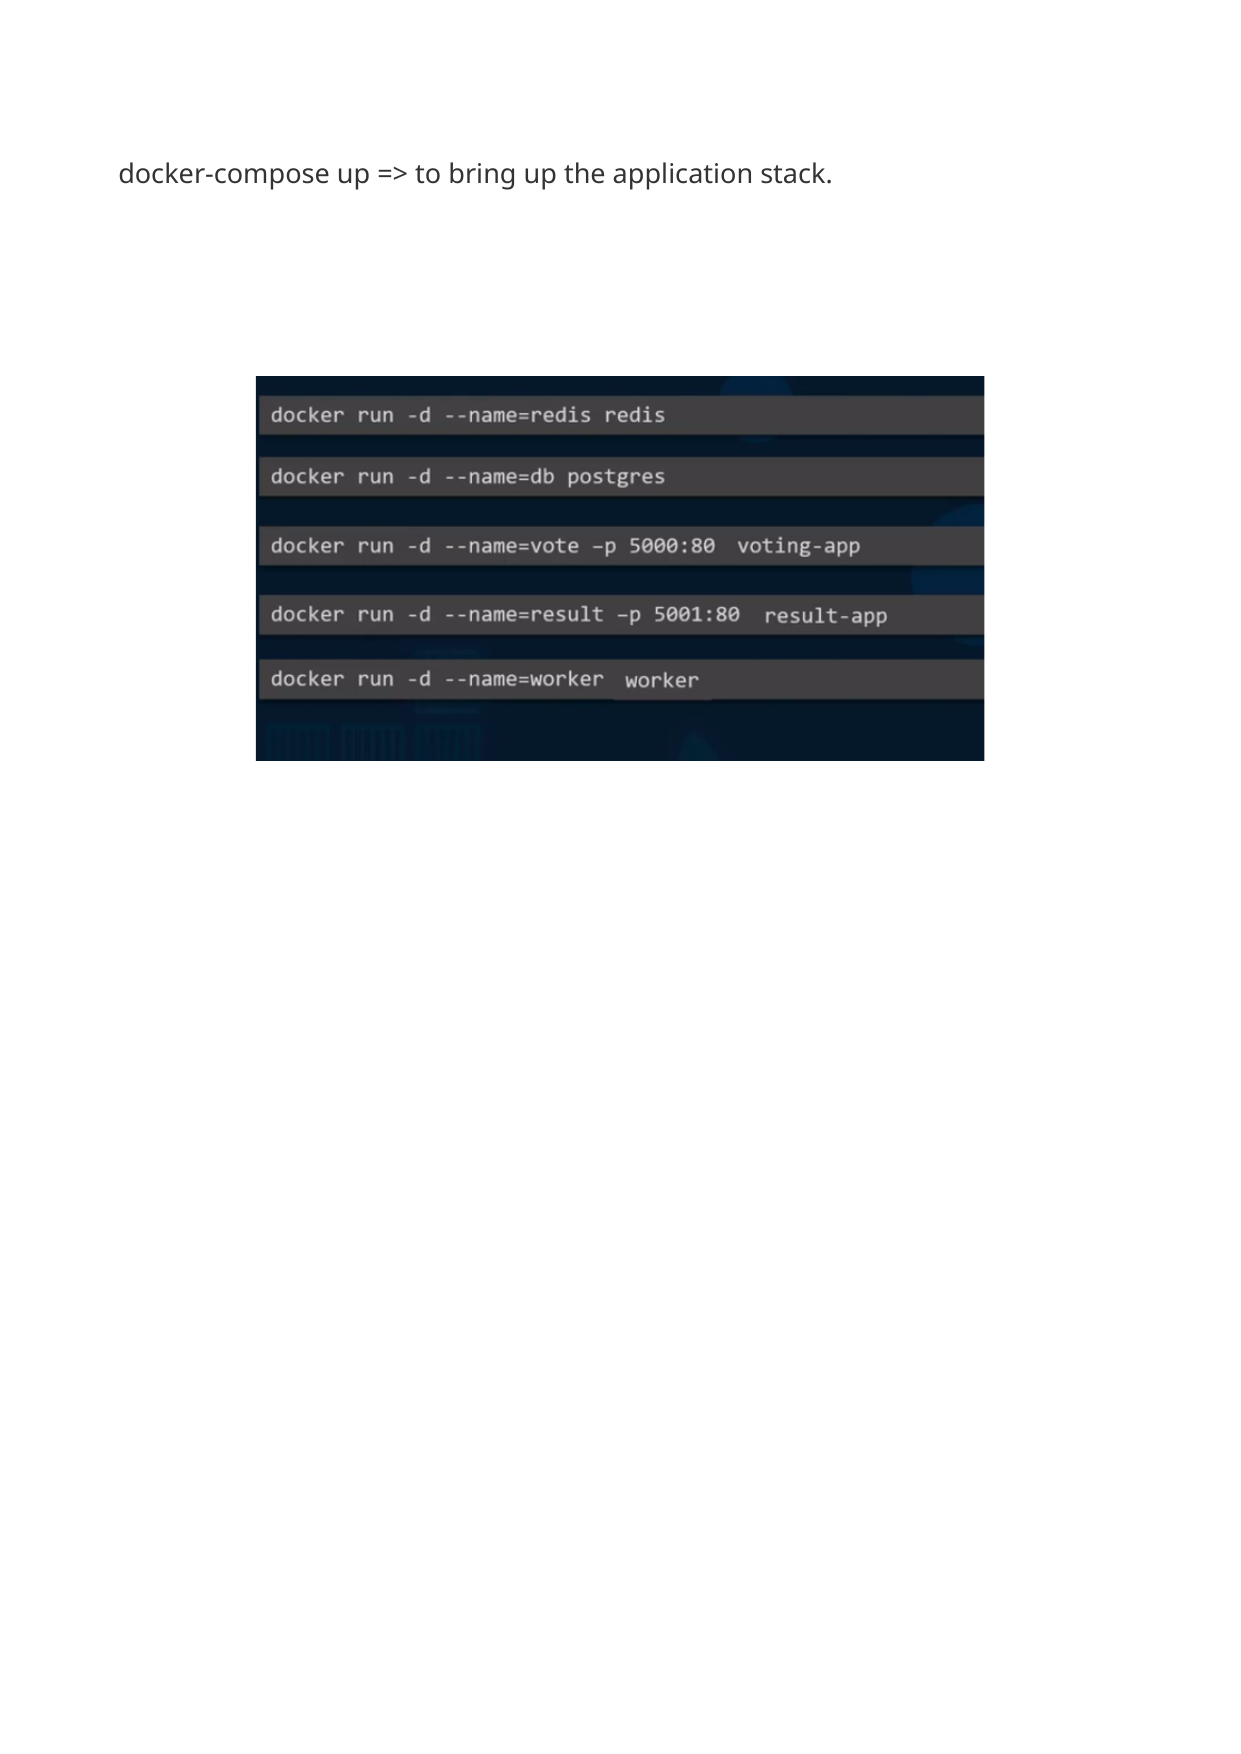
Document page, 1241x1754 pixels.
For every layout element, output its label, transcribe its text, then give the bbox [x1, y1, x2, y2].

text docker-compose up => to bring up the application stack. [118, 155, 1122, 192]
